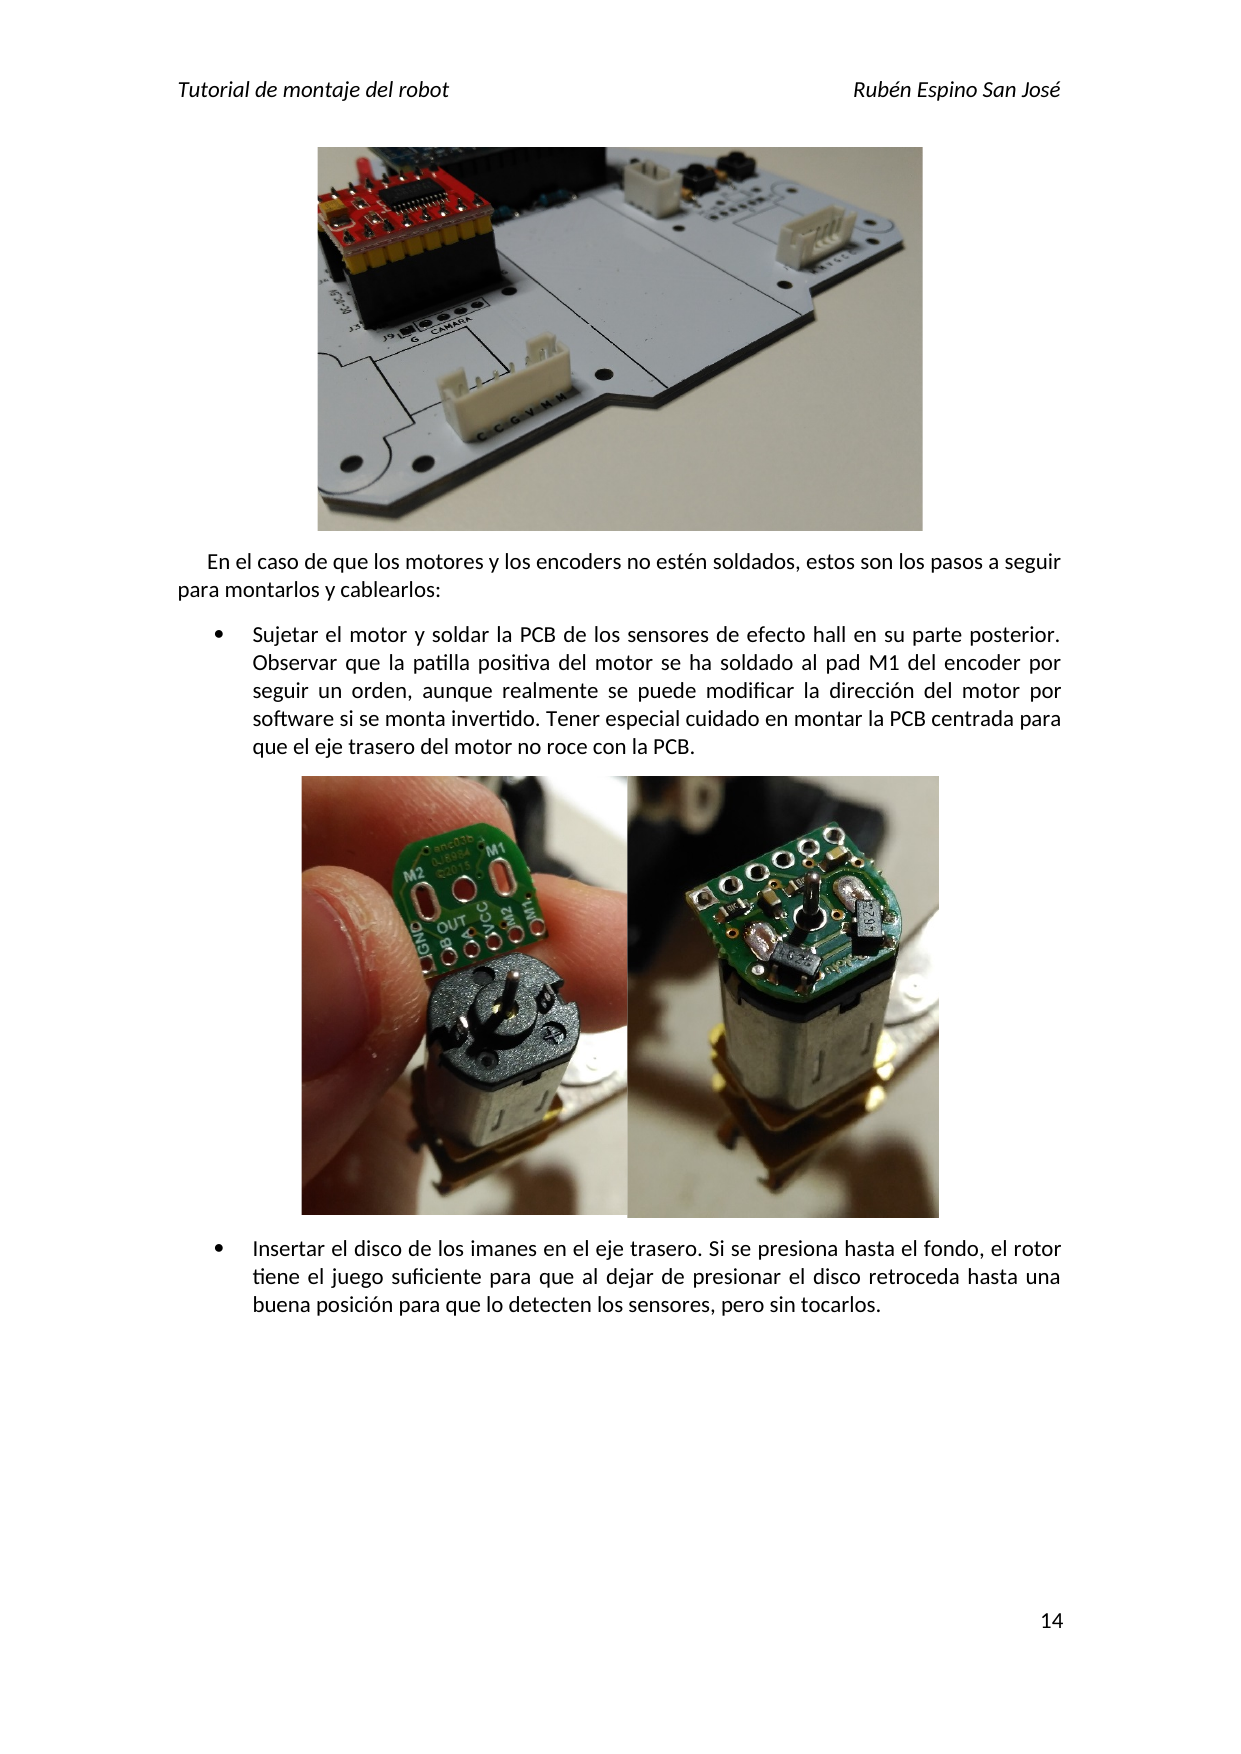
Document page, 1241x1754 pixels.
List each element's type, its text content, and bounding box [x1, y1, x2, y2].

list Insertar el disco de los imanes en el eje trasero. Si se presiona hasta el fondo, el rotor tiene el juego suficiente para que al dejar de presionar el disco retroceda hasta una buena posición para que lo detecten los sensores, pero sin tocarlos. [215, 1234, 1063, 1318]
text En el caso de que los motores y los encoders no estén soldados, estos son los pasos a seguir para montarlos y cablearlos: [177, 547, 1063, 603]
list Sujetar el motor y soldar la PCB de los sensores de efecto hall en su parte posterior. Observar que la patilla positiva del motor se ha soldado al pad M1 del encoder por seguir un orden, aunque realmente se puede modificar la dirección del motor por software si se monta invertido. Tener especial cuidado en montar la PCB centrada para que el eje trasero del motor no roce con la PCB. [215, 620, 1063, 760]
